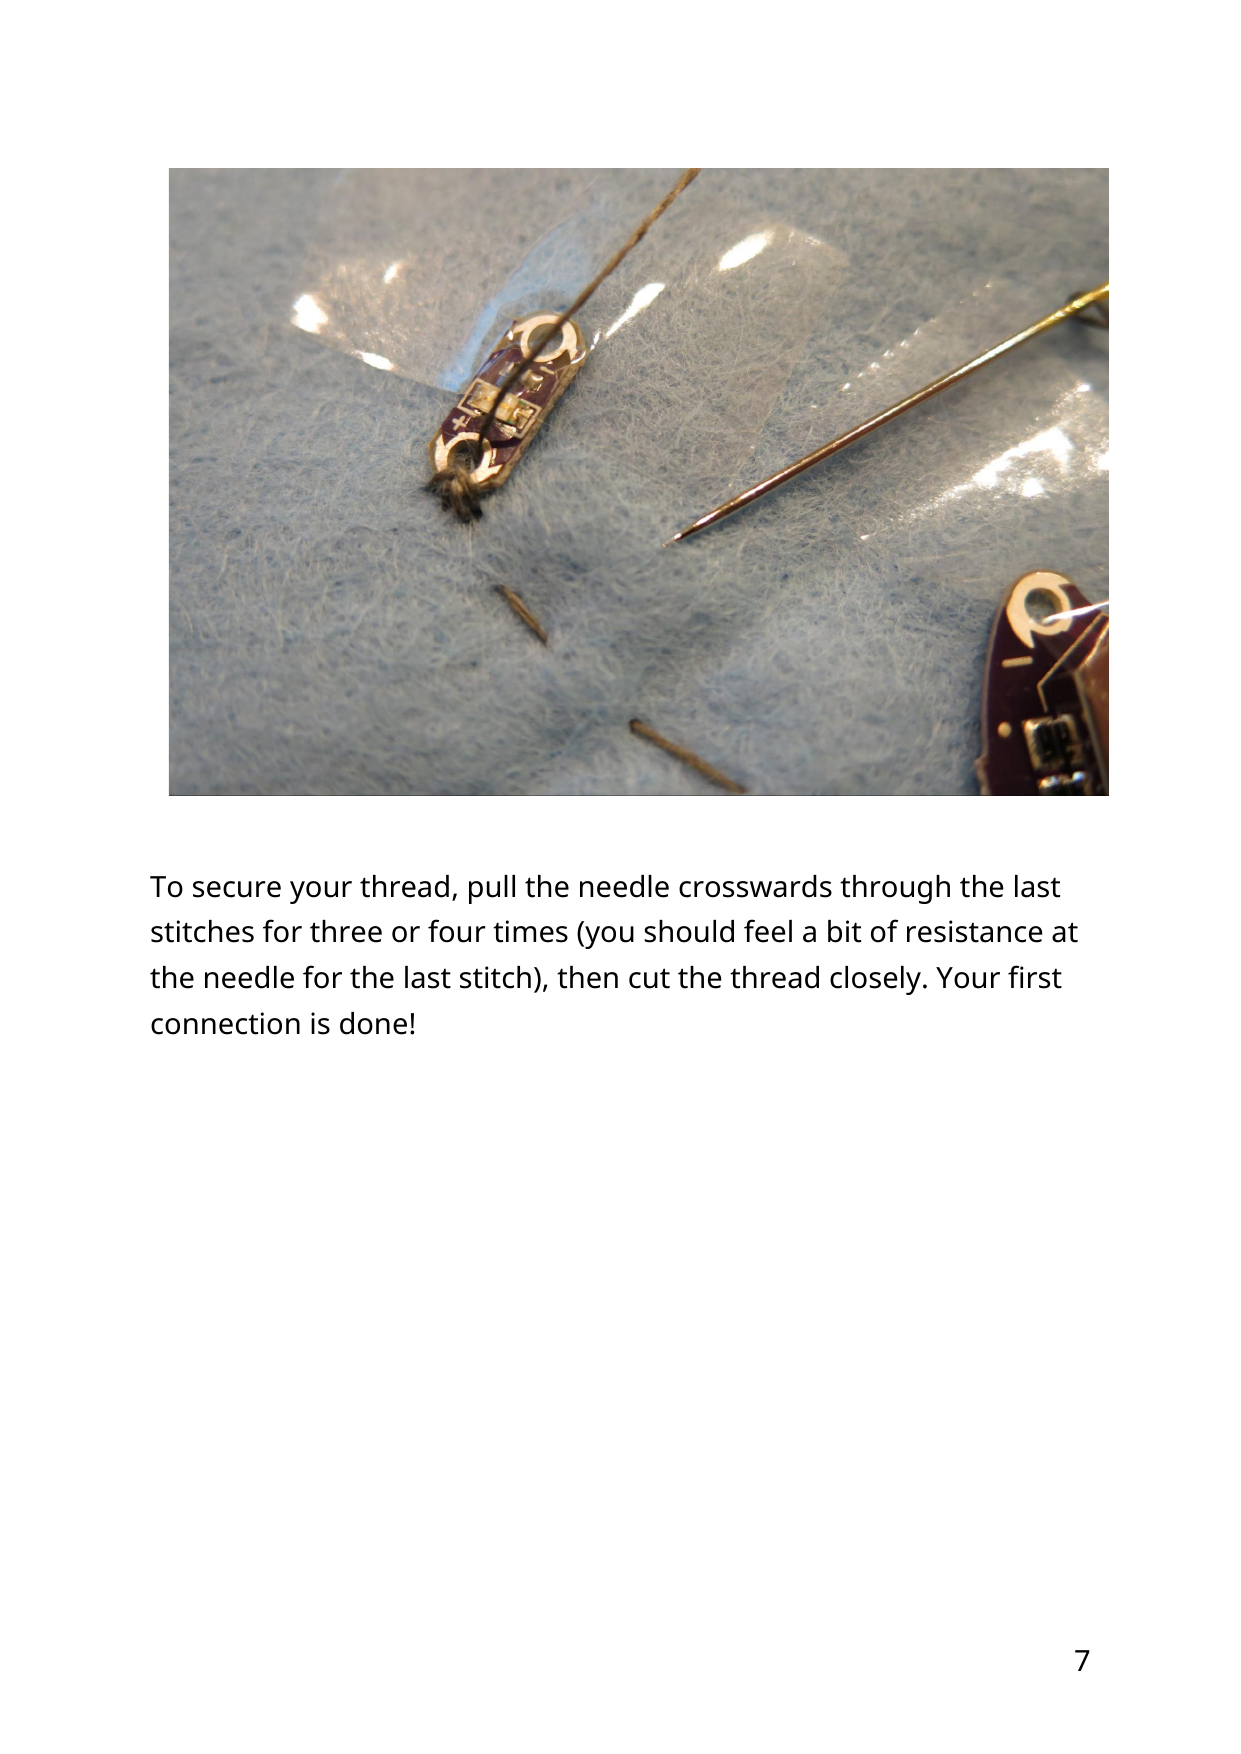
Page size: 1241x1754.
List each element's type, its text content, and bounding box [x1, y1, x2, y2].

picture [168, 168, 1109, 796]
text To secure your thread, pull the needle crosswards through the last stitches for three or four times (you should feel a bit of resistance at the needle for the last stitch), then cut the thread closely. Your first connection is done! [150, 866, 1091, 1043]
